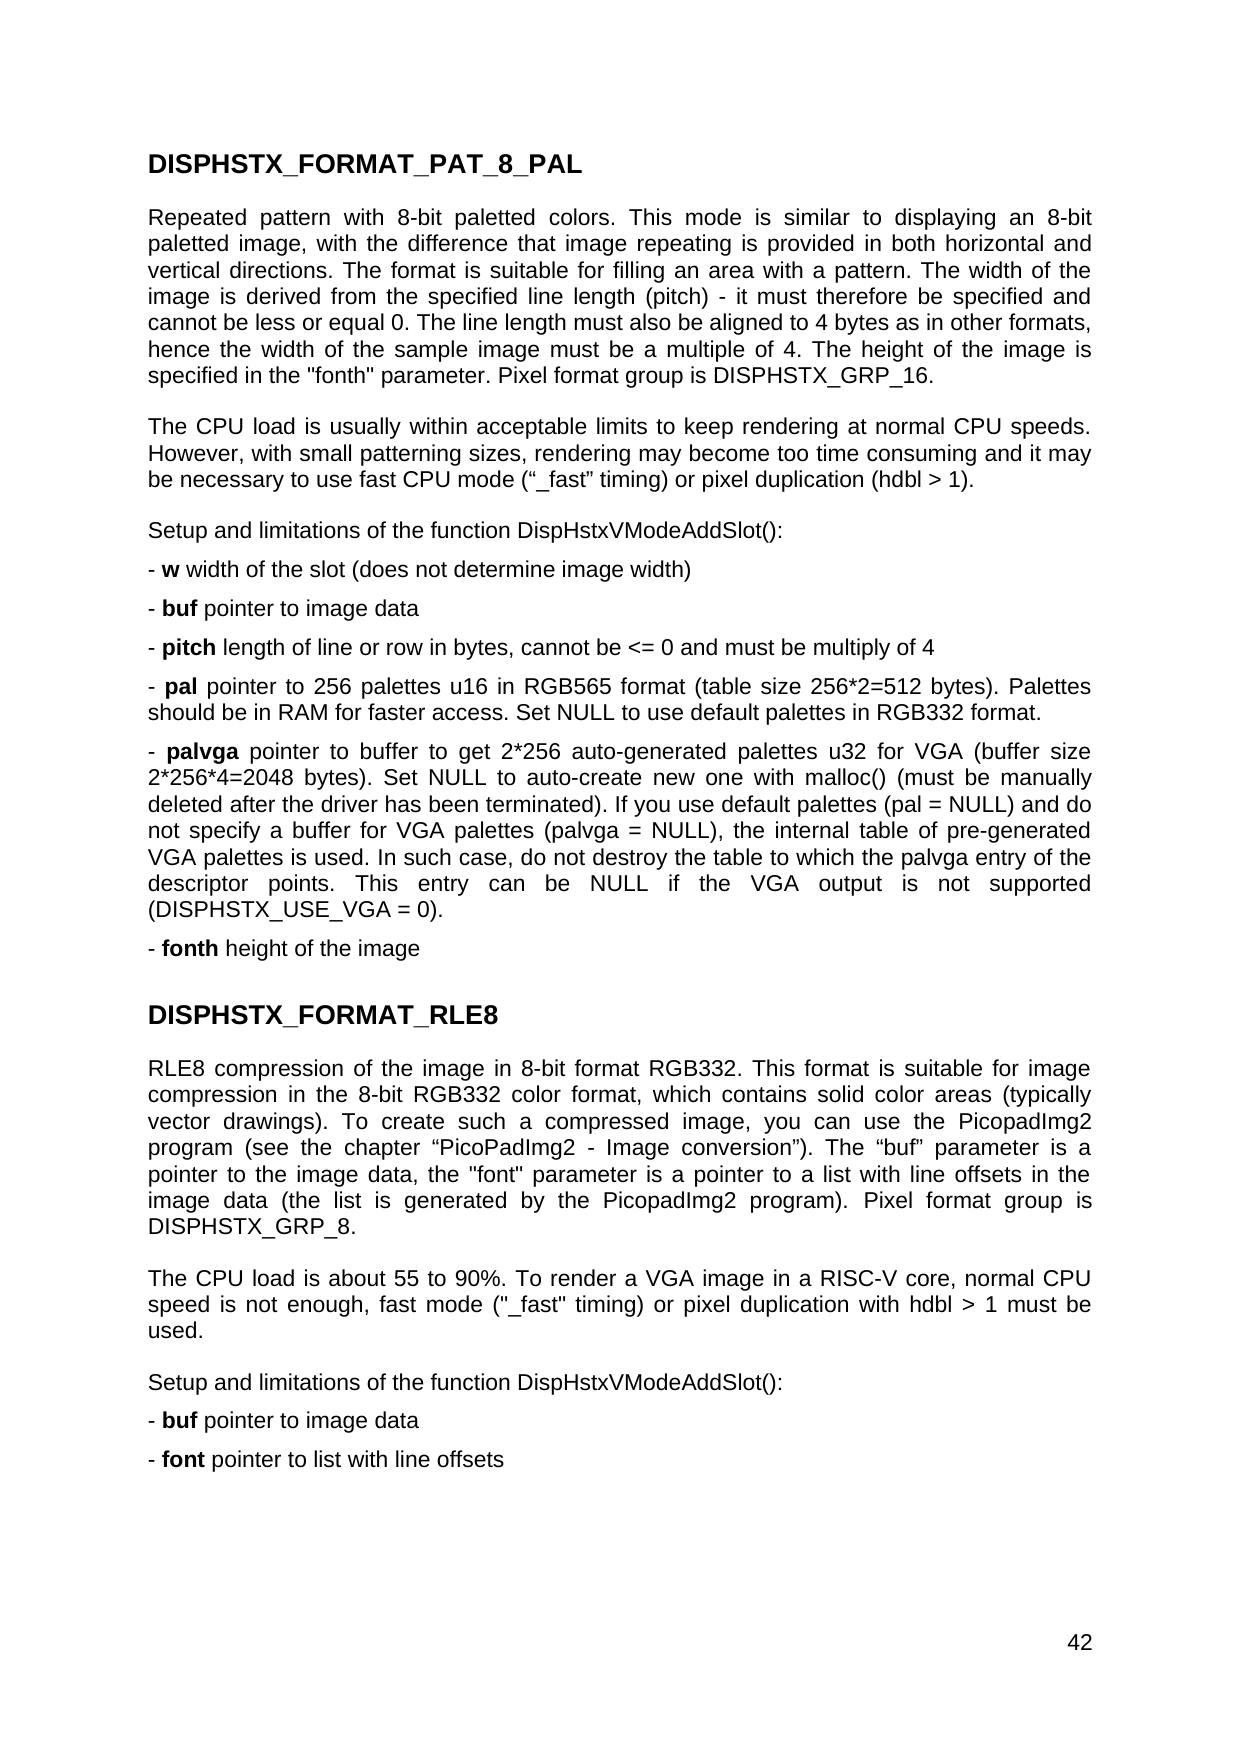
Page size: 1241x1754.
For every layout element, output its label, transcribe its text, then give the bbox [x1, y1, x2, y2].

text - fonth height of the image [148, 935, 1093, 961]
text - pitch length of line or row in bytes, cannot be <= 0 and must be multiply of 4 [148, 634, 1093, 660]
subtitle DISPHSTX_FORMAT_PAT_8_PAL [148, 148, 1093, 179]
text The CPU load is about 55 to 90%. To render a VGA image in a RISC-V core, normal CPU speed is not enough, fast mode ("_fast" timing) or pixel duplication with hdbl > 1 must be used. [148, 1264, 1093, 1344]
text RLE8 compression of the image in 8-bit format RGB332. This format is suitable for image compression in the 8-bit RGB332 color format, which contains solid color areas (typically vector drawings). To create such a compressed image, you can use the PicopadImg2 program (see the chapter “PicoPadImg2 - Image conversion”). The “buf” parameter is a pointer to the image data, the "font" parameter is a pointer to a list with line offsets in the image data (the list is generated by the PicopadImg2 program). Pixel format group is DISPHSTX_GRP_8. [148, 1055, 1093, 1239]
text - buf pointer to image data [148, 595, 1093, 621]
subtitle DISPHSTX_FORMAT_RLE8 [148, 999, 1093, 1030]
text - font pointer to list with line offsets [148, 1446, 1093, 1473]
text - pal pointer to 256 palettes u16 in RGB565 format (table size 256*2=512 bytes). Palettes should be in RAM for faster access. Set NULL to use default palettes in RGB332 format. [148, 673, 1093, 726]
text Setup and limitations of the function DispHstxVModeAddSlot(): [148, 1369, 1093, 1395]
text - palvga pointer to buffer to get 2*256 auto-generated palettes u32 for VGA (buffer size 2*256*4=2048 bytes). Set NULL to auto-create new one with malloc() (must be manually deleted after the driver has been terminated). If you use default palettes (pal = NULL) and do not specify a buffer for VGA palettes (palvga = NULL), the internal table of pre-generated VGA palettes is used. In such case, do not destroy the table to which the palvga entry of the descriptor points. This entry can be NULL if the VGA output is not supported (DISPHSTX_USE_VGA = 0). [148, 738, 1093, 922]
text The CPU load is usually within acceptable limits to keep rendering at normal CPU speeds. However, with small patterning sizes, rendering may become too time consuming and it may be necessary to use fast CPU mode (“_fast” timing) or pixel duplication (hdbl > 1). [148, 413, 1093, 492]
text Repeated pattern with 8-bit paletted colors. This mode is similar to displaying an 8-bit paletted image, with the difference that image repeating is provided in both horizontal and vertical directions. The format is suitable for filling an area with a pattern. The width of the image is derived from the specified line length (pitch) - it must therefore be specified and cannot be less or equal 0. The line length must also be aligned to 4 bytes as in other formats, hence the width of the sample image must be a multiple of 4. The height of the image is specified in the "fonth" parameter. Pixel format group is DISPHSTX_GRP_16. [148, 204, 1093, 388]
text - w width of the slot (does not determine image width) [148, 556, 1093, 583]
text Setup and limitations of the function DispHstxVModeAddSlot(): [148, 517, 1093, 544]
text - buf pointer to image data [148, 1407, 1093, 1434]
